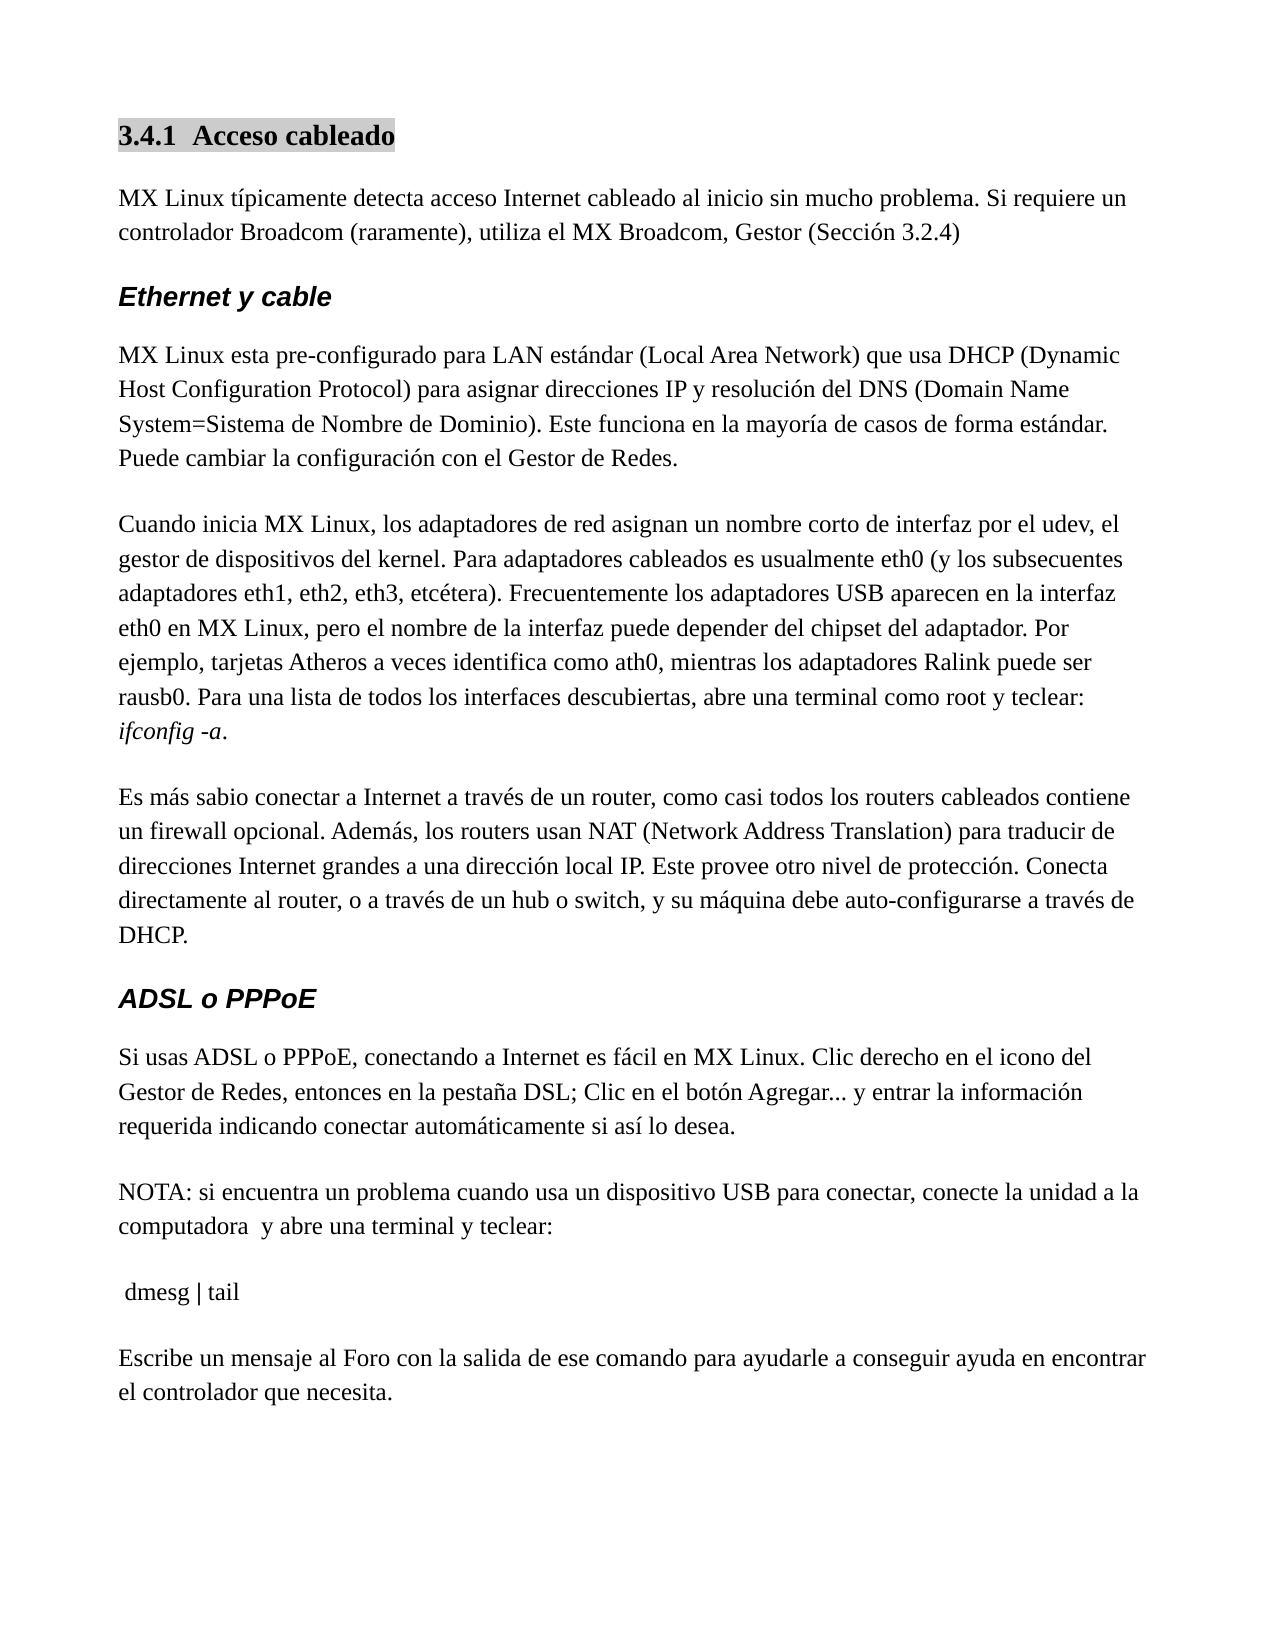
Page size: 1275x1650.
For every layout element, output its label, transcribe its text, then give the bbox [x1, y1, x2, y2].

subtitle 3.4.1 Acceso cableado [395, 118, 1157, 152]
text Escribe un mensaje al Foro con la salida de ese comando para ayudarle a conseguir ayuda en encontrar el controlador que necesita. [118, 1343, 1157, 1406]
text Si usas ADSL o PPPoE, conectando a Internet es fácil en MX Linux. Clic derecho en el icono del Gestor de Redes, entonces en la pestaña DSL; Clic en el botón Agregar... y entrar la información requerida indicando conectar automáticamente si así lo desea. [118, 1042, 1157, 1140]
text Cuando inicia MX Linux, los adaptadores de red asignan un nombre corto de interfaz por el udev, el gestor de dispositivos del kernel. Para adaptadores cableados es usualmente eth0 (y los subsecuentes adaptadores eth1, eth2, eth3, etcétera). Frecuentemente los adaptadores USB aparecen en la interfaz eth0 en MX Linux, pero el nombre de la interfaz puede depender del chipset del adaptador. Por ejemplo, tarjetas Atheros a veces identifica como ath0, mientras los adaptadores Ralink puede ser rausb0. Para una lista de todos los interfaces descubiertas, abre una terminal como root y teclear: ifconfig -a. [118, 509, 1157, 745]
text MX Linux típicamente detecta acceso Internet cableado al inicio sin mucho problema. Si requiere un controlador Broadcom (raramente), utiliza el MX Broadcom, Gestor (Sección 3.2.4) [118, 183, 1157, 246]
text MX Linux esta pre-configurado para LAN estándar (Local Area Network) que usa DHCP (Dynamic Host Configuration Protocol) para asignar direcciones IP y resolución del DNS (Domain Name System=Sistema de Nombre de Dominio). Este funciona en la mayoría de casos de forma estándar. Puede cambiar la configuración con el Gestor de Redes. [118, 340, 1157, 472]
subtitle Ethernet y cable [118, 280, 1157, 312]
text dmesg | tail [118, 1277, 1157, 1306]
text Es más sabio conectar a Internet a través de un router, como casi todos los routers cableados contiene un firewall opcional. Además, los routers usan NAT (Network Address Translation) para traducir de direcciones Internet grandes a una dirección local IP. Este provee otro nivel de protección. Conecta directamente al router, o a través de un hub o switch, y su máquina debe auto-configurarse a través de DHCP. [118, 782, 1157, 948]
text NOTA: si encuentra un problema cuando usa un dispositivo USB para conectar, conecte la unidad a la computadora y abre una terminal y teclear: [118, 1177, 1157, 1240]
subtitle ADSL o PPPoE [118, 982, 1157, 1014]
